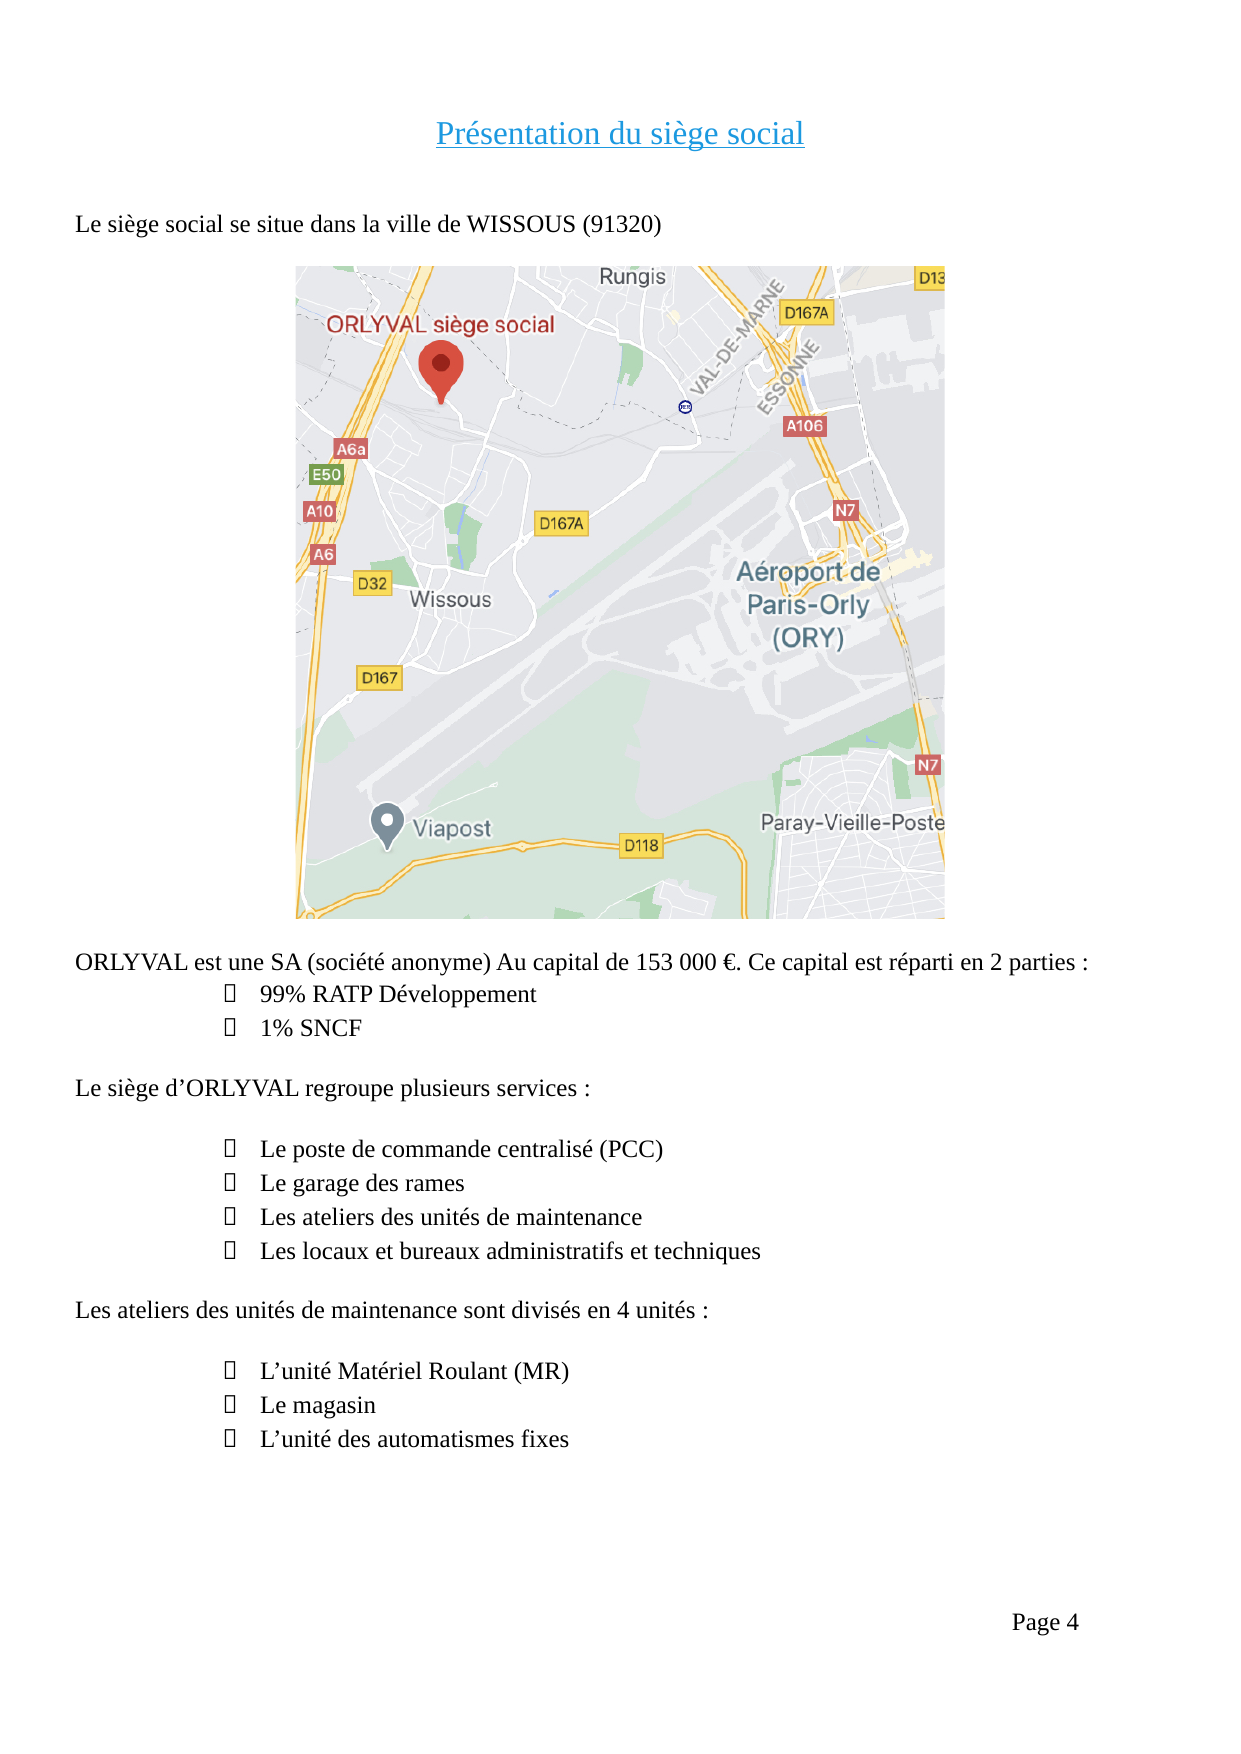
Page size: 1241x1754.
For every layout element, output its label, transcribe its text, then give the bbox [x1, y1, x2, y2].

list Les ateliers des unités de maintenance [222, 1198, 1165, 1232]
list 1% SNCF [222, 1010, 1165, 1044]
list Le garage des rames [222, 1164, 1165, 1198]
list 99% RATP Développement [222, 976, 1165, 1010]
text Le siège social se situe dans la ville de WISSOUS (91320) [75, 209, 1165, 238]
list Le poste de commande centralisé (PCC) [222, 1130, 1165, 1164]
text ORLYVAL est une SA (société anonyme) Au capital de 153 000 €. Ce capital est réparti en 2 parties : [75, 947, 1165, 976]
list L’unité Matériel Roulant (MR) [222, 1353, 1165, 1387]
text Les ateliers des unités de maintenance sont divisés en 4 unités : [75, 1295, 1165, 1324]
text Le siège d’ORLYVAL regroupe plusieurs services : [75, 1073, 1165, 1102]
text Présentation du siège social [75, 113, 1165, 152]
list L’unité des automatismes fixes [222, 1421, 1165, 1455]
list Le magasin [222, 1387, 1165, 1421]
list Les locaux et bureaux administratifs et techniques [222, 1232, 1165, 1267]
